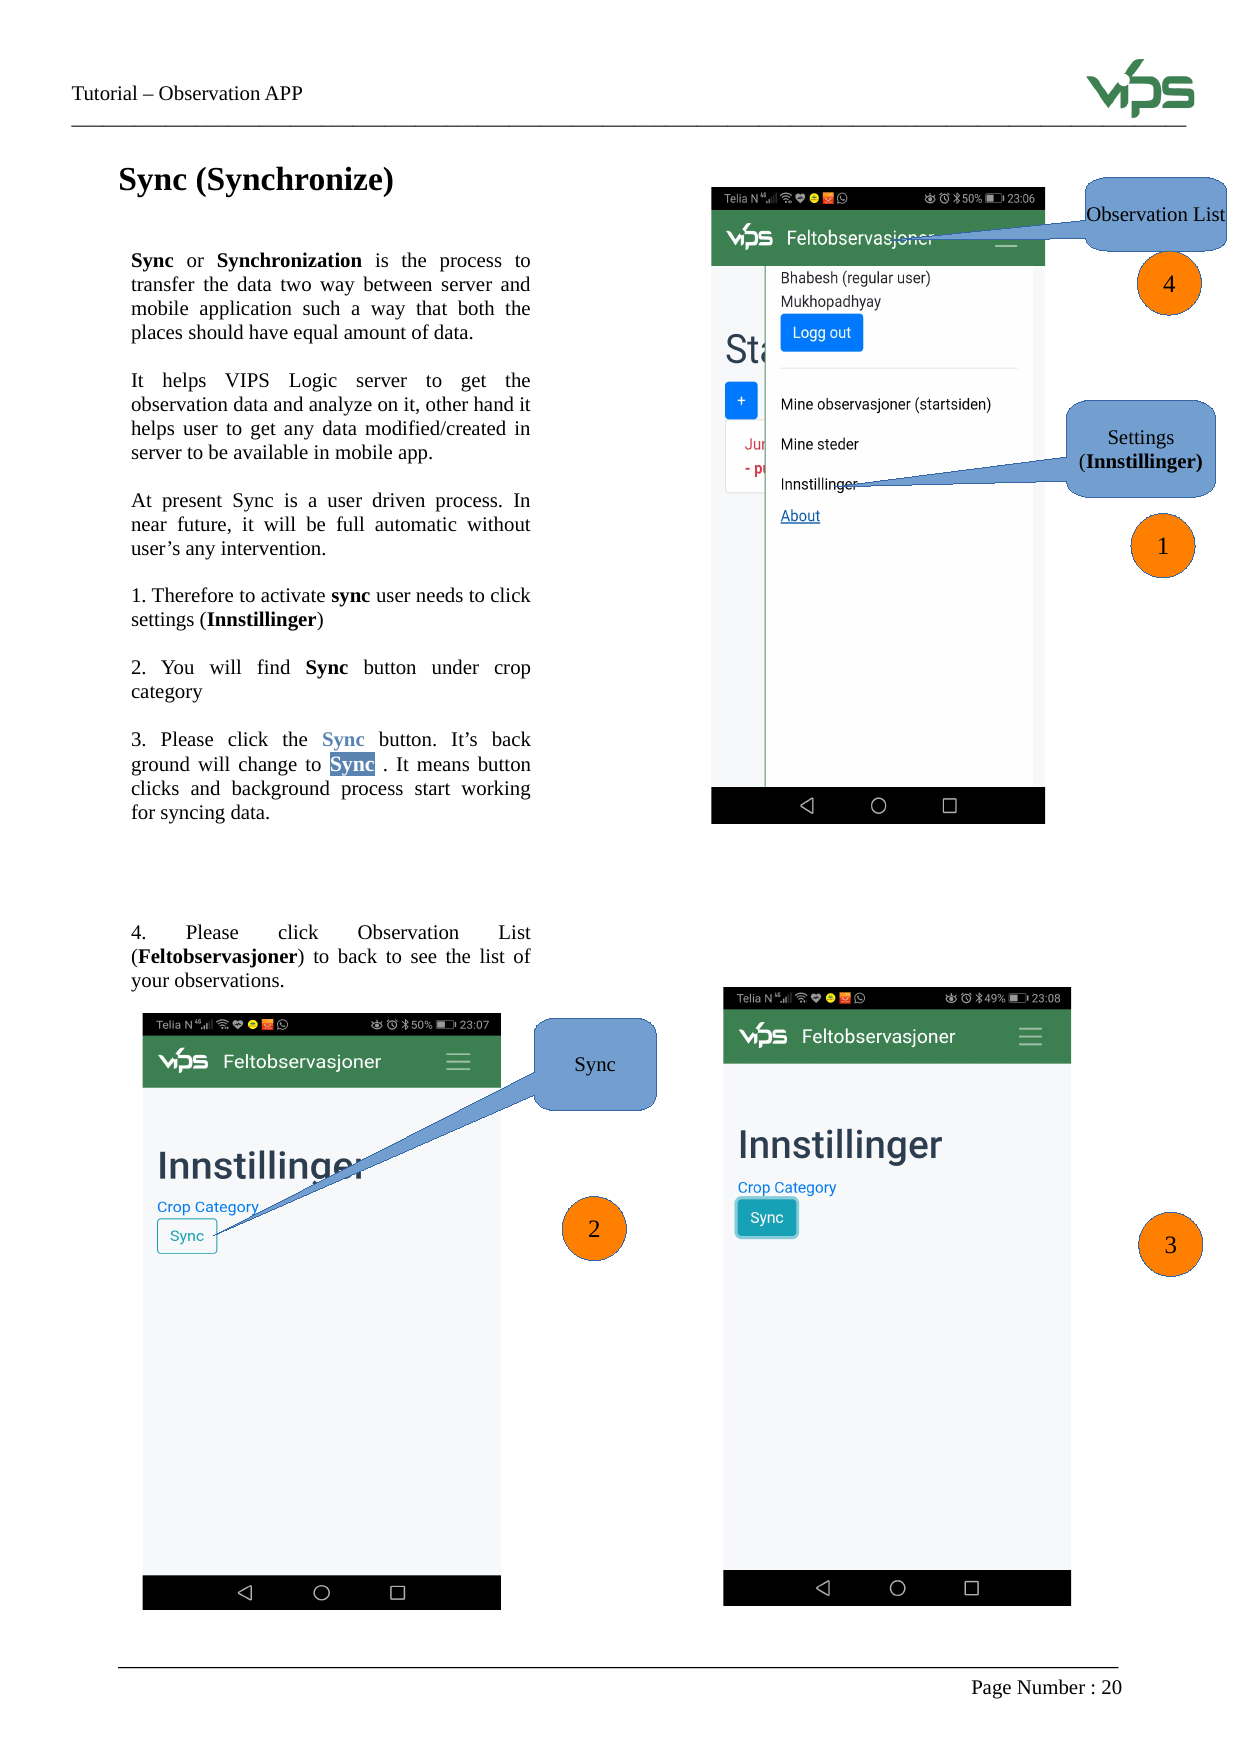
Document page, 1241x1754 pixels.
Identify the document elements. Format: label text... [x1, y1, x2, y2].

picture [142, 1013, 501, 1610]
picture [1086, 59, 1195, 118]
picture [711, 187, 1046, 824]
subtitle Sync (Synchronize) [118, 159, 1122, 198]
picture [723, 987, 1072, 1606]
